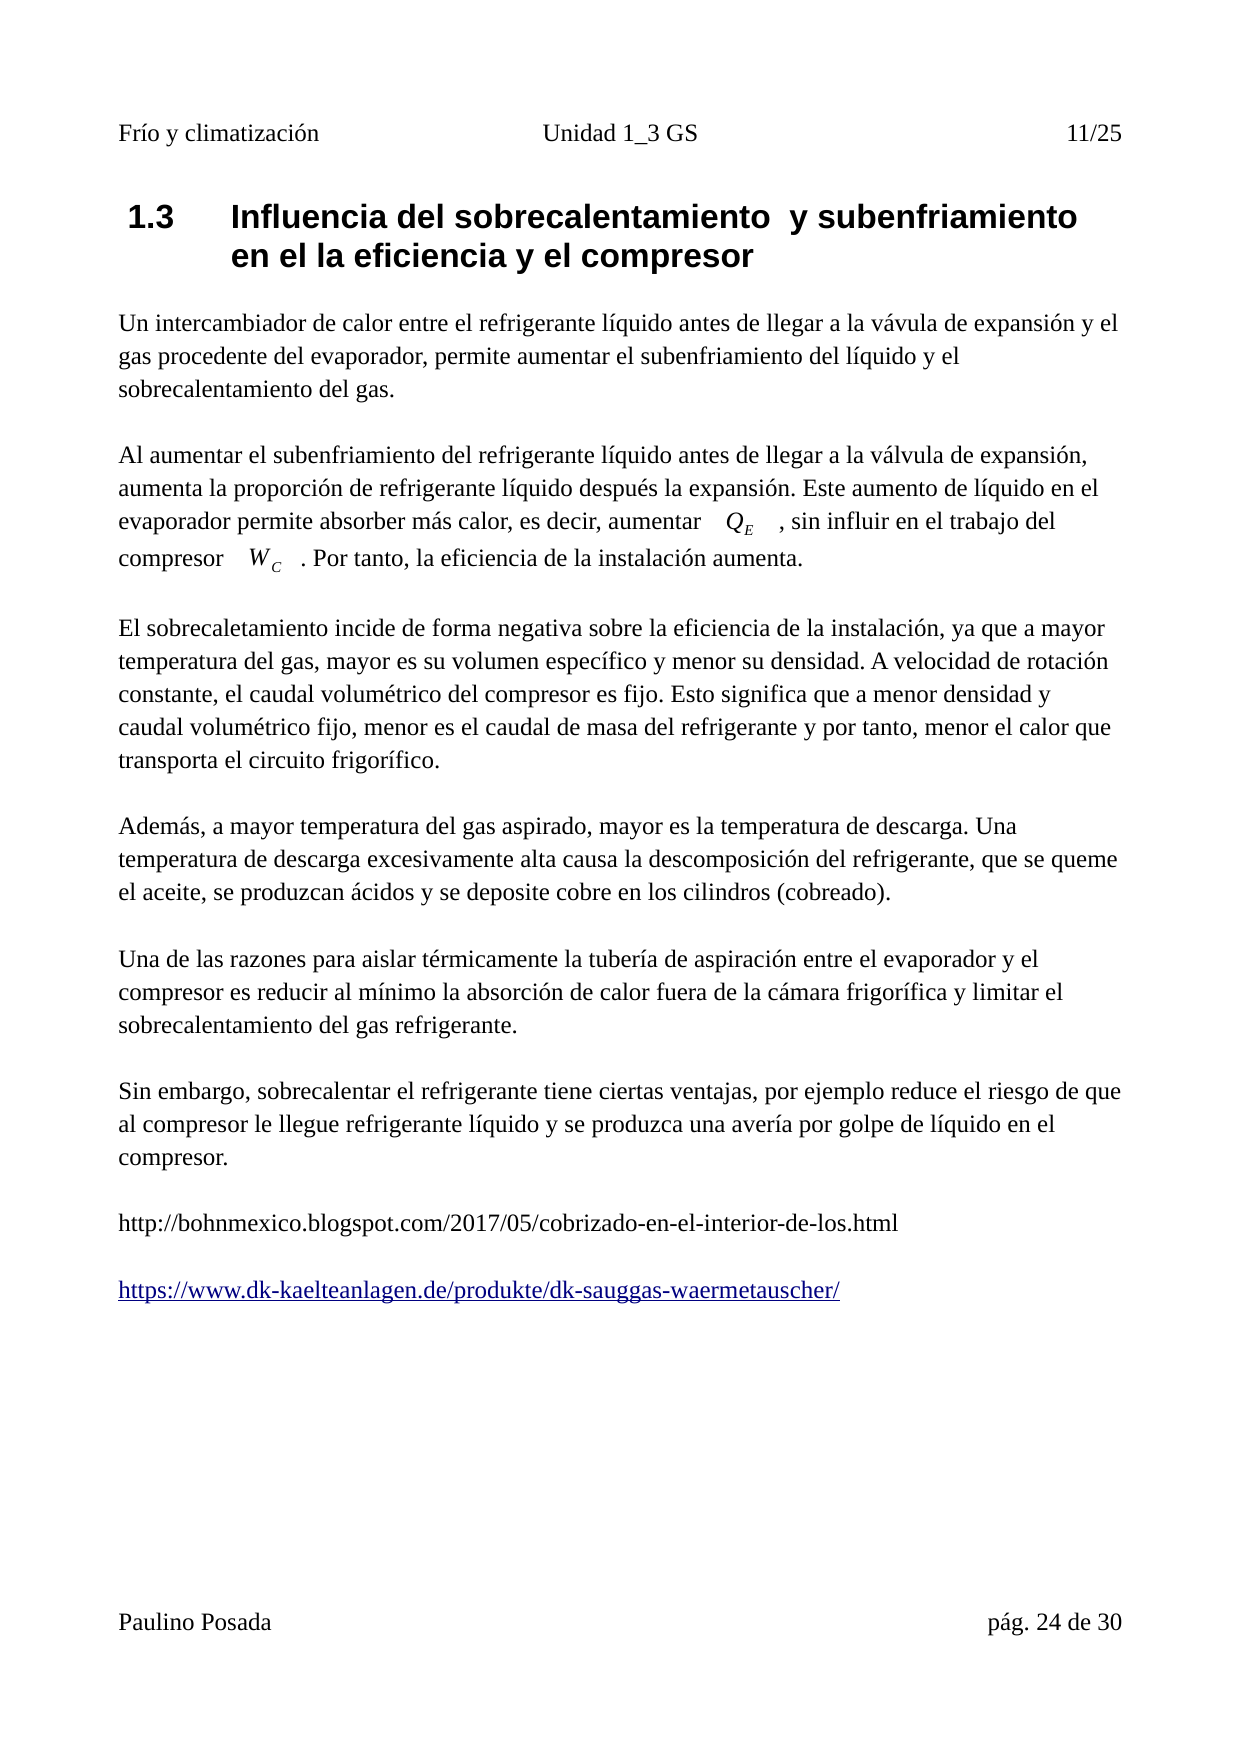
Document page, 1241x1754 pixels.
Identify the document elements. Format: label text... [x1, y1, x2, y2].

text Al aumentar el subenfriamiento del refrigerante líquido antes de llegar a la válvula de expansión, aumenta la proporción de refrigerante líquido después la expansión. Este aumento de líquido en el evaporador permite absorber más calor, es decir, aumentar , sin influir en el trabajo del compresor . Por tanto, la eficiencia de la instalación aumenta. [118, 440, 1122, 575]
text http://bohnmexico.blogspot.com/2017/05/cobrizado-en-el-interior-de-los.html [118, 1208, 1122, 1237]
text Un intercambiador de calor entre el refrigerante líquido antes de llegar a la vávula de expansión y el gas procedente del evaporador, permite aumentar el subenfriamiento del líquido y el sobrecalentamiento del gas. [118, 308, 1122, 403]
text Además, a mayor temperatura del gas aspirado, mayor es la temperatura de descarga. Una temperatura de descarga excesivamente alta causa la descomposición del refrigerante, que se queme el aceite, se produzcan ácidos y se deposite cobre en los cilindros (cobreado). [118, 811, 1122, 906]
text https://www.dk-kaelteanlagen.de/produkte/dk-sauggas-waermetauscher/ [118, 1275, 1122, 1304]
text Una de las razones para aislar térmicamente la tubería de aspiración entre el evaporador y el compresor es reducir al mínimo la absorción de calor fuera de la cámara frigorífica y limitar el sobrecalentamiento del gas refrigerante. [118, 944, 1122, 1038]
text Sin embargo, sobrecalentar el refrigerante tiene ciertas ventajas, por ejemplo reduce el riesgo de que al compresor le llegue refrigerante líquido y se produzca una avería por golpe de líquido en el compresor. [118, 1076, 1122, 1171]
subtitle Influencia del sobrecalentamiento y subenfriamiento en el la eficiencia y el compresor [118, 197, 1122, 274]
text El sobrecaletamiento incide de forma negativa sobre la eficiencia de la instalación, ya que a mayor temperatura del gas, mayor es su volumen específico y menor su densidad. A velocidad de rotación constante, el caudal volumétrico del compresor es fijo. Esto significa que a menor densidad y caudal volumétrico fijo, menor es el caudal de masa del refrigerante y por tanto, menor el calor que transporta el circuito frigorífico. [118, 613, 1122, 774]
